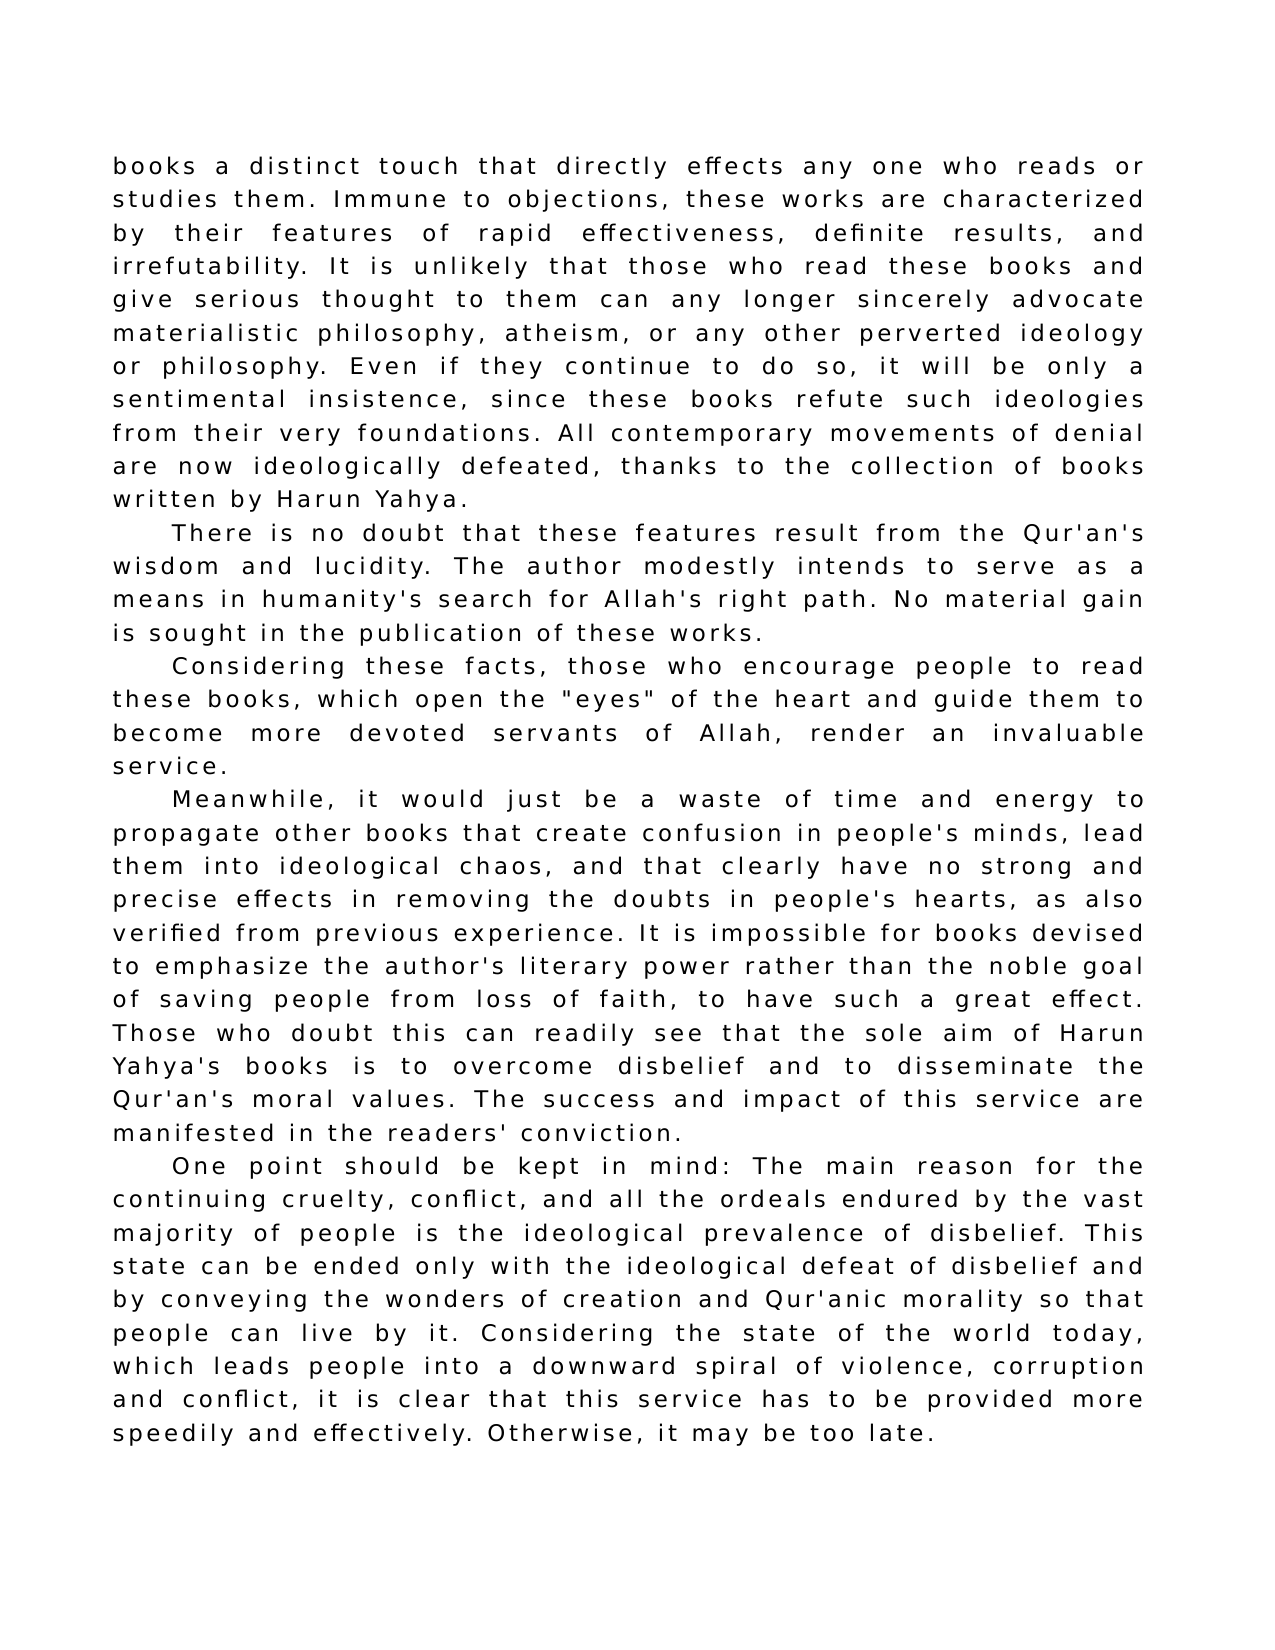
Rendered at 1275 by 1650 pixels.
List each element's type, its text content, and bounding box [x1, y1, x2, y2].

text Meanwhile, it would just be a waste of time and energy to propagate other books that create confusion in people's minds, lead them into ideological chaos, and that clearly have no strong and precise effects in removing the doubts in people's hearts, as also verified from previous experience. It is impossible for books devised to emphasize the author's literary power rather than the noble goal of saving people from loss of faith, to have such a great effect. Those who doubt this can readily see that the sole aim of Harun Yahya's books is to overcome disbelief and to disseminate the Qur'an's moral values. The success and impact of this service are manifested in the readers' conviction. [112, 781, 1145, 1148]
text books a distinct touch that directly effects any one who reads or studies them. Immune to objections, these works are characterized by their features of rapid effectiveness, definite results, and irrefutability. It is unlikely that those who read these books and give serious thought to them can any longer sincerely advocate materialistic philosophy, atheism, or any other perverted ideology or philosophy. Even if they continue to do so, it will be only a sentimental insistence, since these books refute such ideologies from their very foundations. All contemporary movements of denial are now ideologically defeated, thanks to the collection of books written by Harun Yahya. [112, 148, 1145, 514]
text One point should be kept in mind: The main reason for the continuing cruelty, conflict, and all the ordeals endured by the vast majority of people is the ideological prevalence of disbelief. This state can be ended only with the ideological defeat of disbelief and by conveying the wonders of creation and Qur'anic morality so that people can live by it. Considering the state of the world today, which leads people into a downward spiral of violence, corruption and conflict, it is clear that this service has to be provided more speedily and effectively. Otherwise, it may be too late. [112, 1148, 1145, 1448]
text Considering these facts, those who encourage people to read these books, which open the "eyes" of the heart and guide them to become more devoted servants of Allah, render an invaluable service. [112, 648, 1145, 781]
text There is no doubt that these features result from the Qur'an's wisdom and lucidity. The author modestly intends to serve as a means in humanity's search for Allah's right path. No material gain is sought in the publication of these works. [112, 514, 1145, 648]
